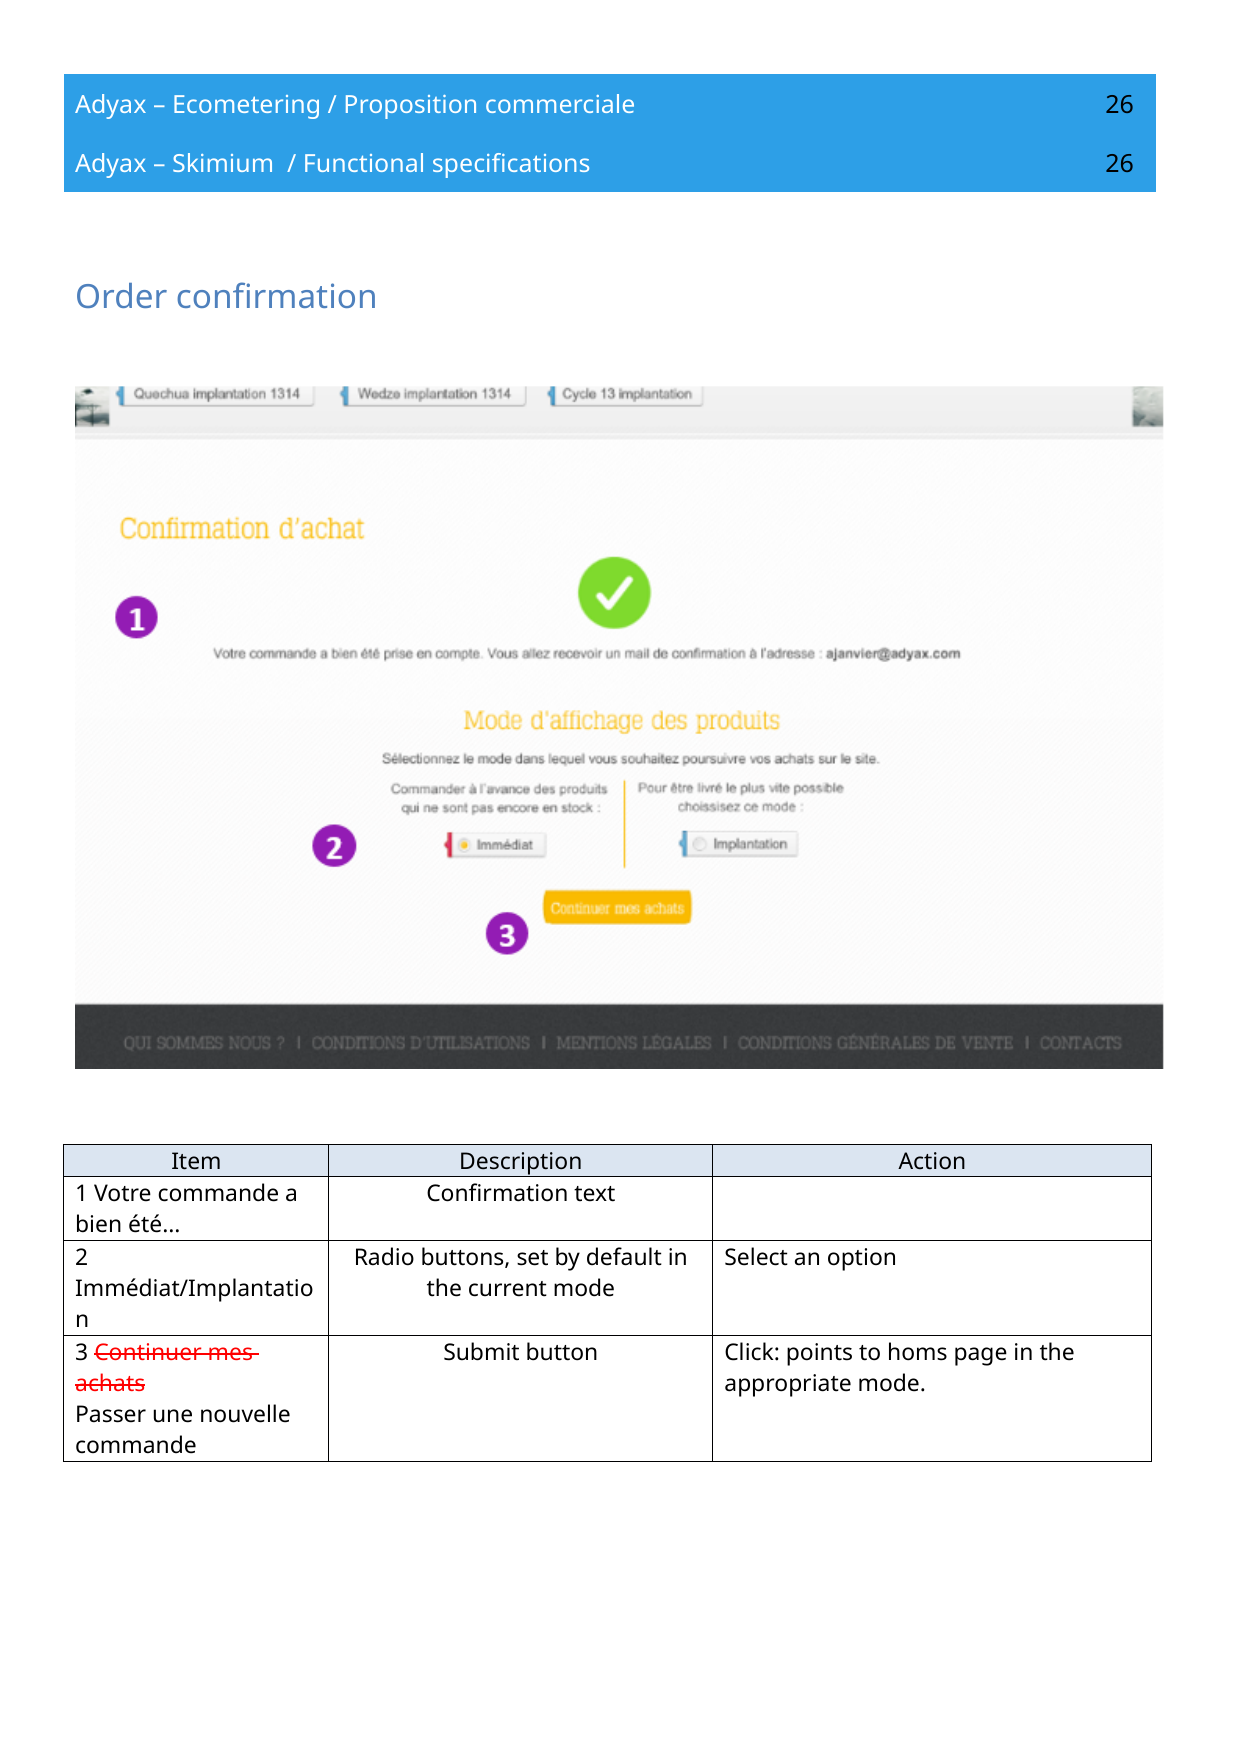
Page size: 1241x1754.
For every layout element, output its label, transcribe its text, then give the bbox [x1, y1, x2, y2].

table_header Description [329, 1145, 712, 1176]
table_cell Confirmation text [329, 1177, 712, 1240]
table_cell Click: points to homs page in the appropriate mode. [713, 1336, 1151, 1461]
table_cell Submit button [329, 1336, 712, 1461]
table_cell 3 Continuer mes achats Passer une nouvelle commande [64, 1336, 328, 1461]
table_cell 2 Immédiat/Implantation [64, 1241, 328, 1334]
picture [75, 385, 1164, 1069]
table_header Item [64, 1145, 328, 1176]
table_cell [713, 1177, 1151, 1240]
subtitle Order confirmation [75, 272, 1165, 318]
table_cell Radio buttons, set by default in the current mode [329, 1241, 712, 1334]
table_cell 1 Votre commande a bien été… [64, 1177, 328, 1240]
table_cell Select an option [713, 1241, 1151, 1334]
table_header Action [713, 1145, 1151, 1176]
